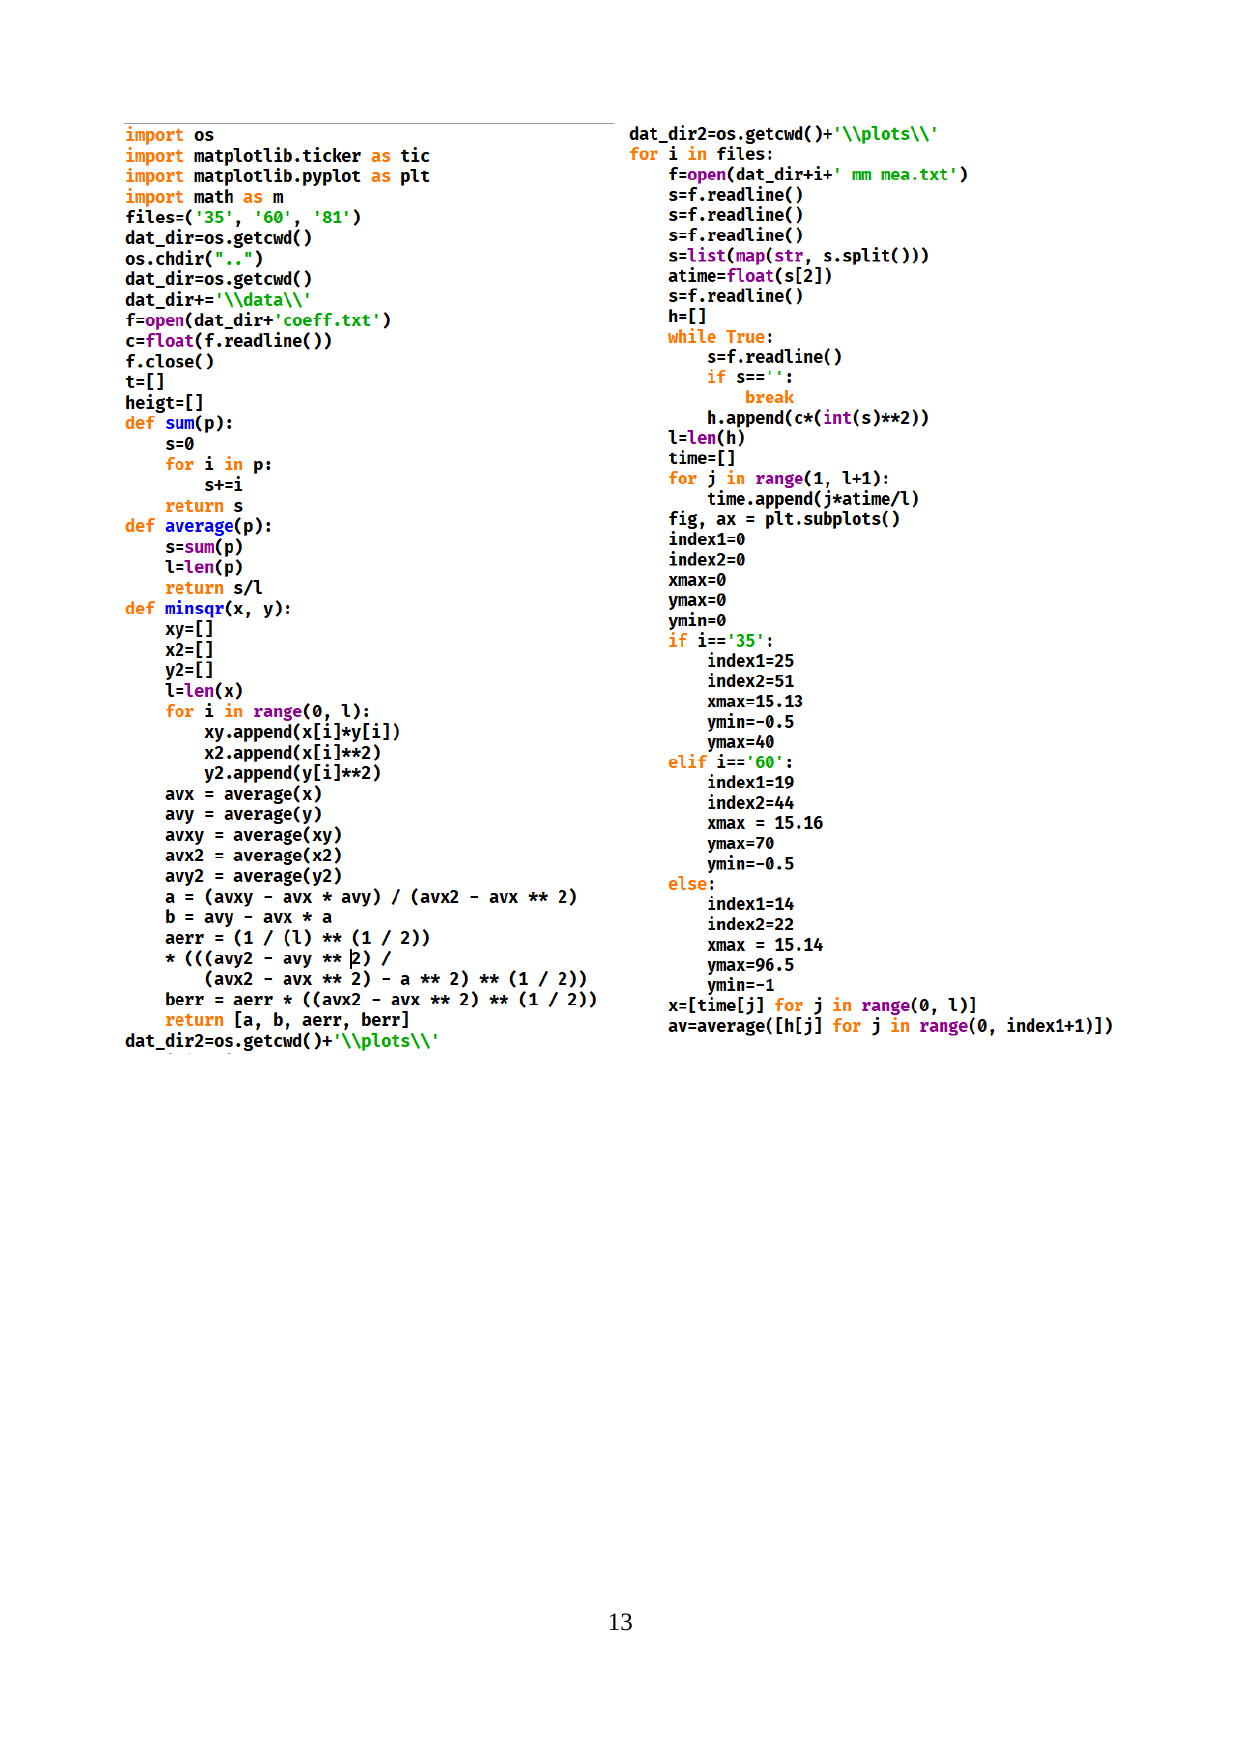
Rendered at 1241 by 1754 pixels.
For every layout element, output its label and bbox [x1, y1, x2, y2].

picture [625, 123, 1117, 1036]
table_header [620, 118, 1122, 1059]
table_header [118, 118, 620, 1059]
picture [123, 123, 615, 1054]
